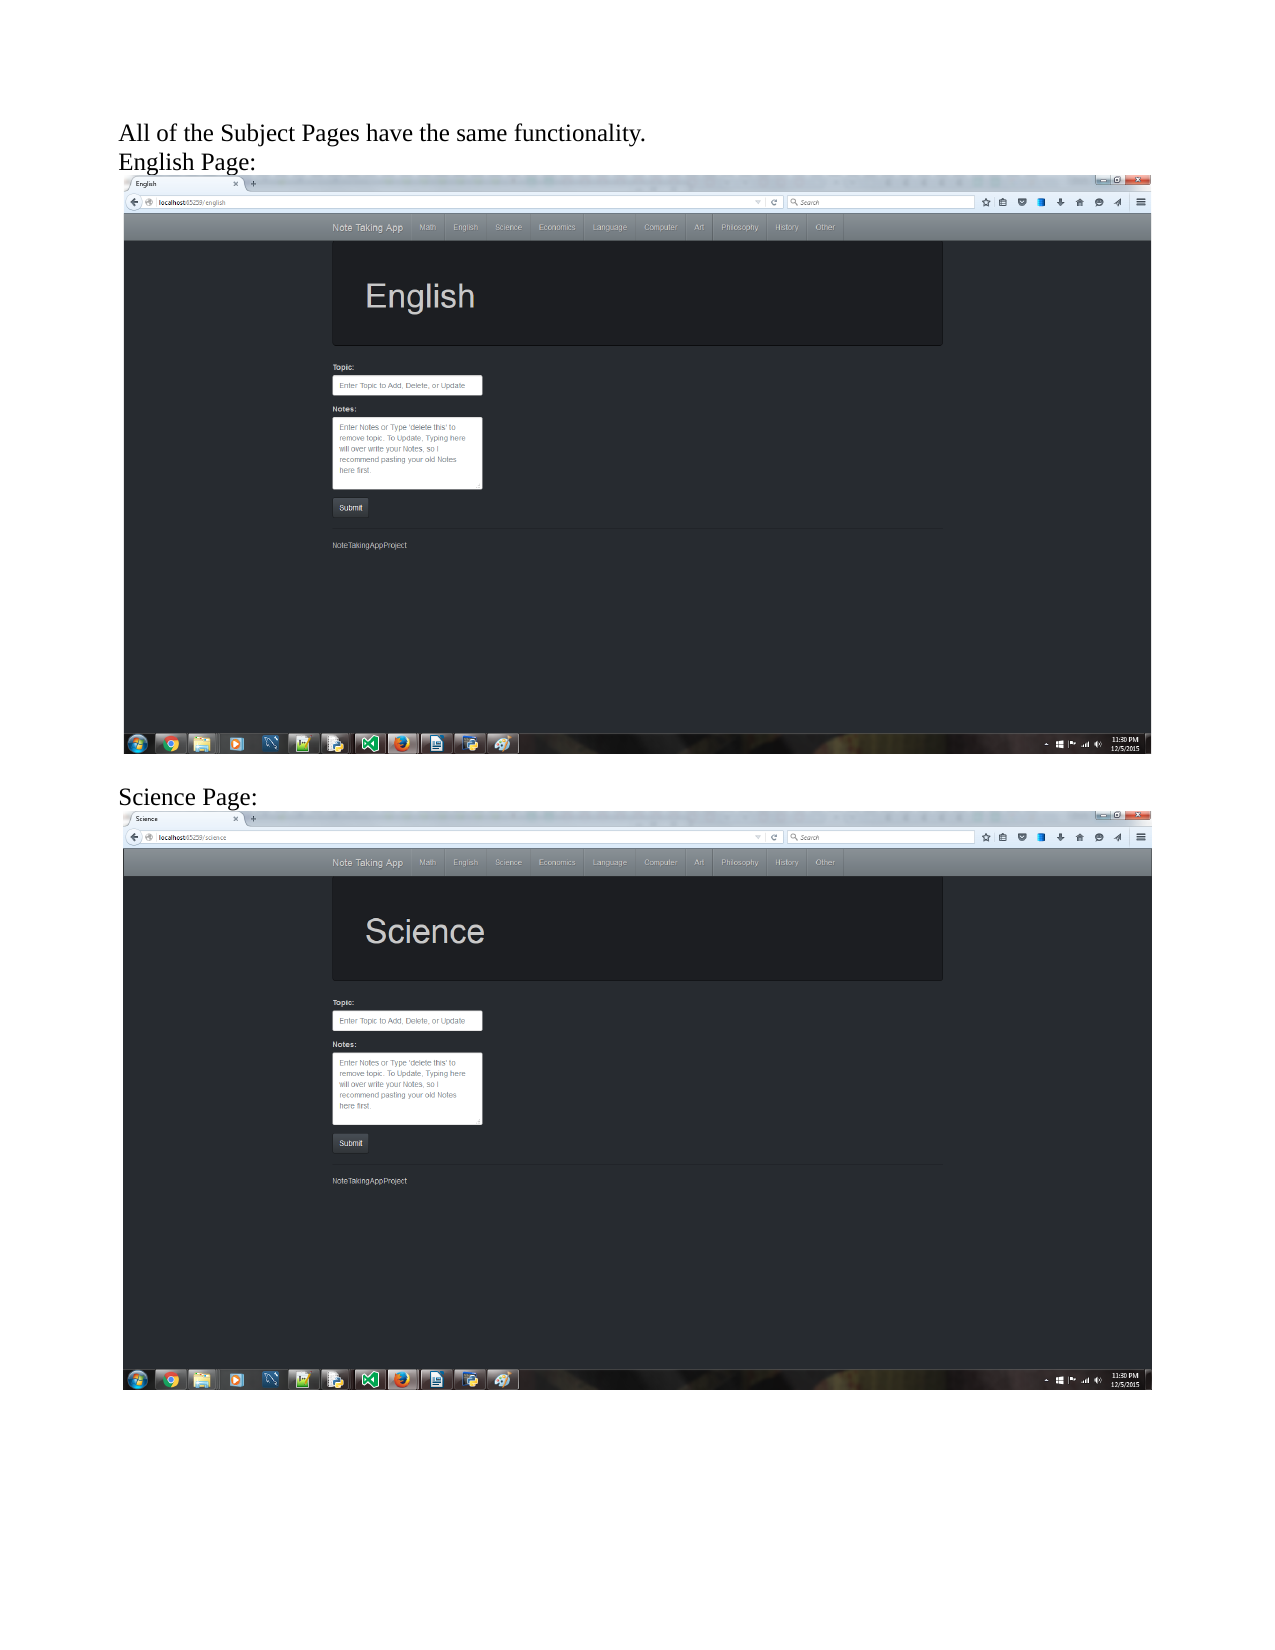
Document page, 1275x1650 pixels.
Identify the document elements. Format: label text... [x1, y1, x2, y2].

text English Page: [118, 147, 1157, 176]
text Science Page: [118, 782, 1157, 811]
picture [123, 811, 1152, 1390]
text All of the Subject Pages have the same functionality. [118, 118, 1157, 147]
picture [123, 175, 1152, 754]
